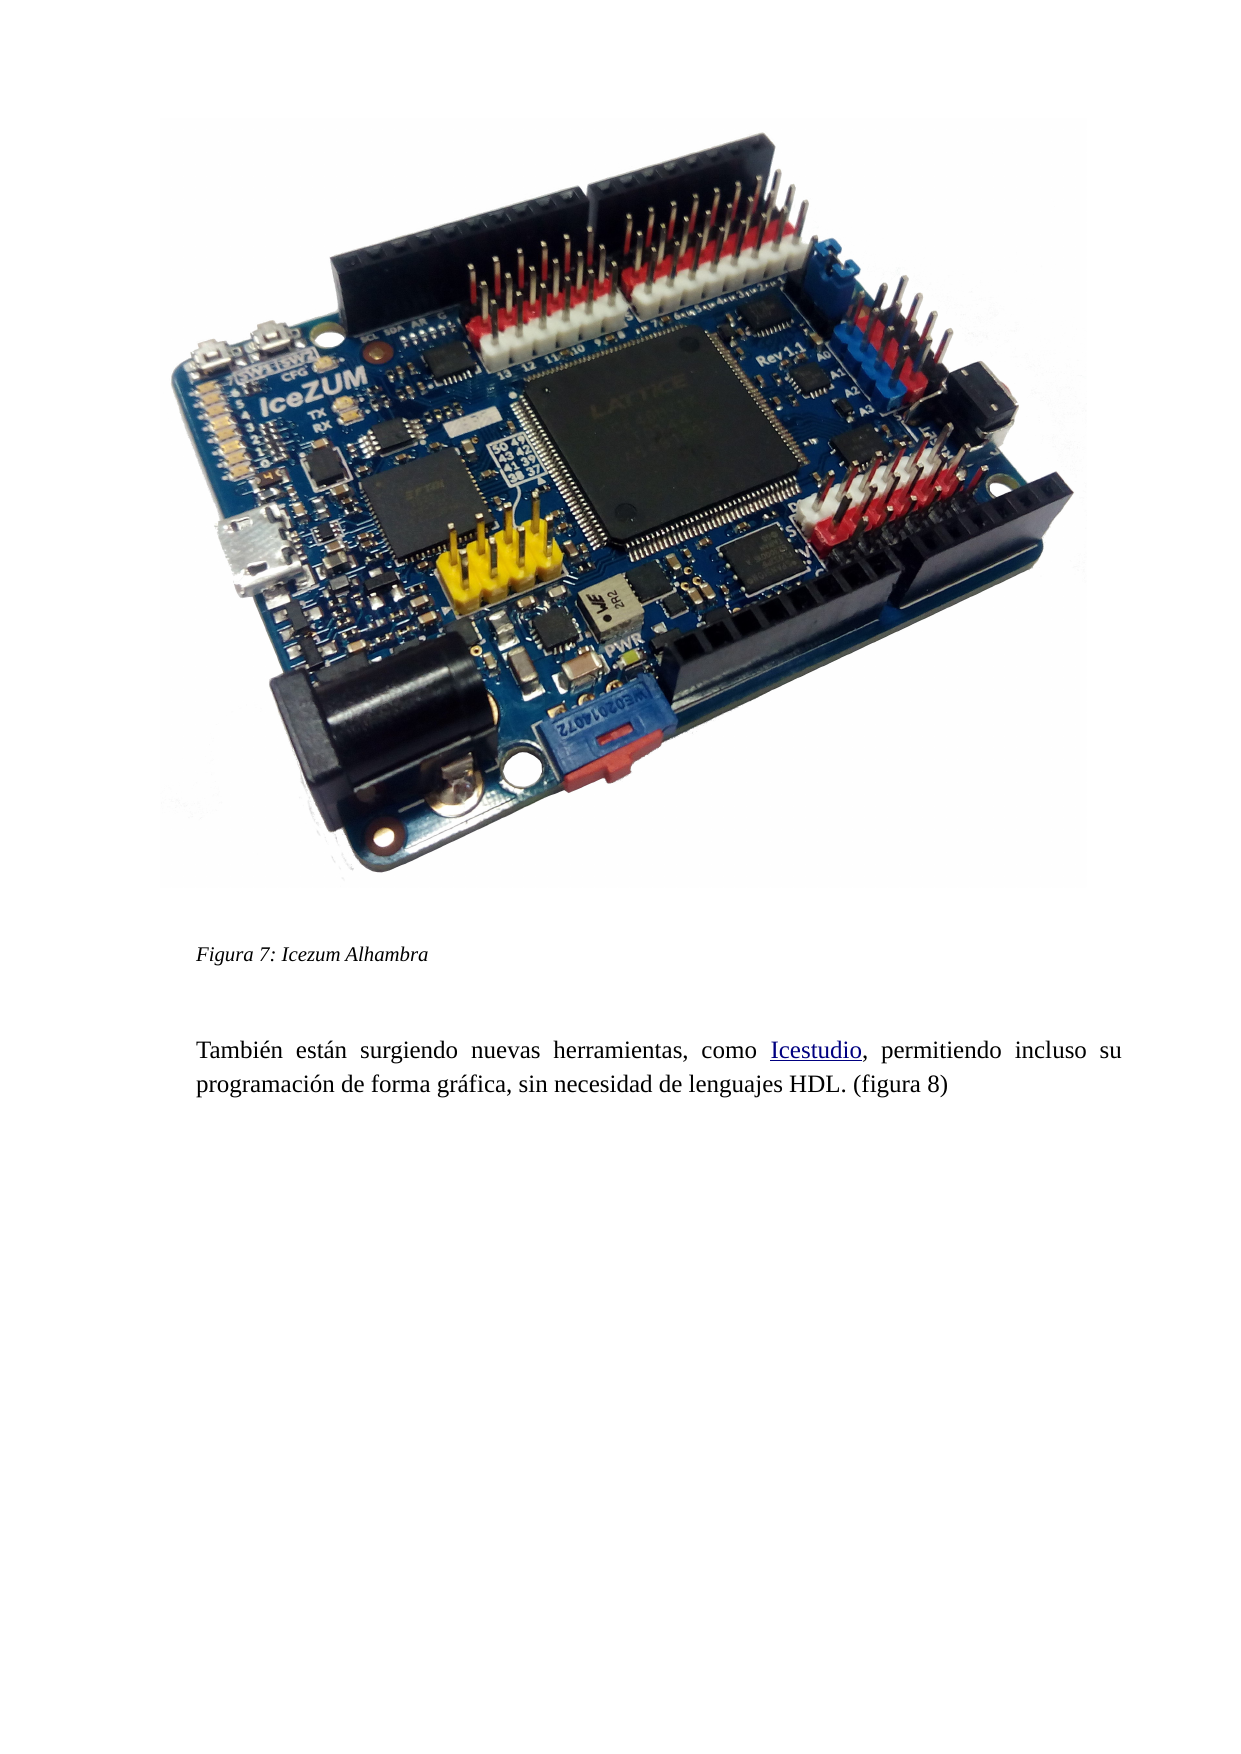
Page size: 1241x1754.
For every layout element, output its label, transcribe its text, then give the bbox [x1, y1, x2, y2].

text También están surgiendo nuevas herramientas, como Icestudio, permitiendo incluso su programación de forma gráfica, sin necesidad de lenguajes HDL. (figura 8) [196, 1035, 1122, 1098]
picture [160, 118, 1087, 888]
text Figura 7: Icezum Alhambra [196, 942, 1122, 966]
